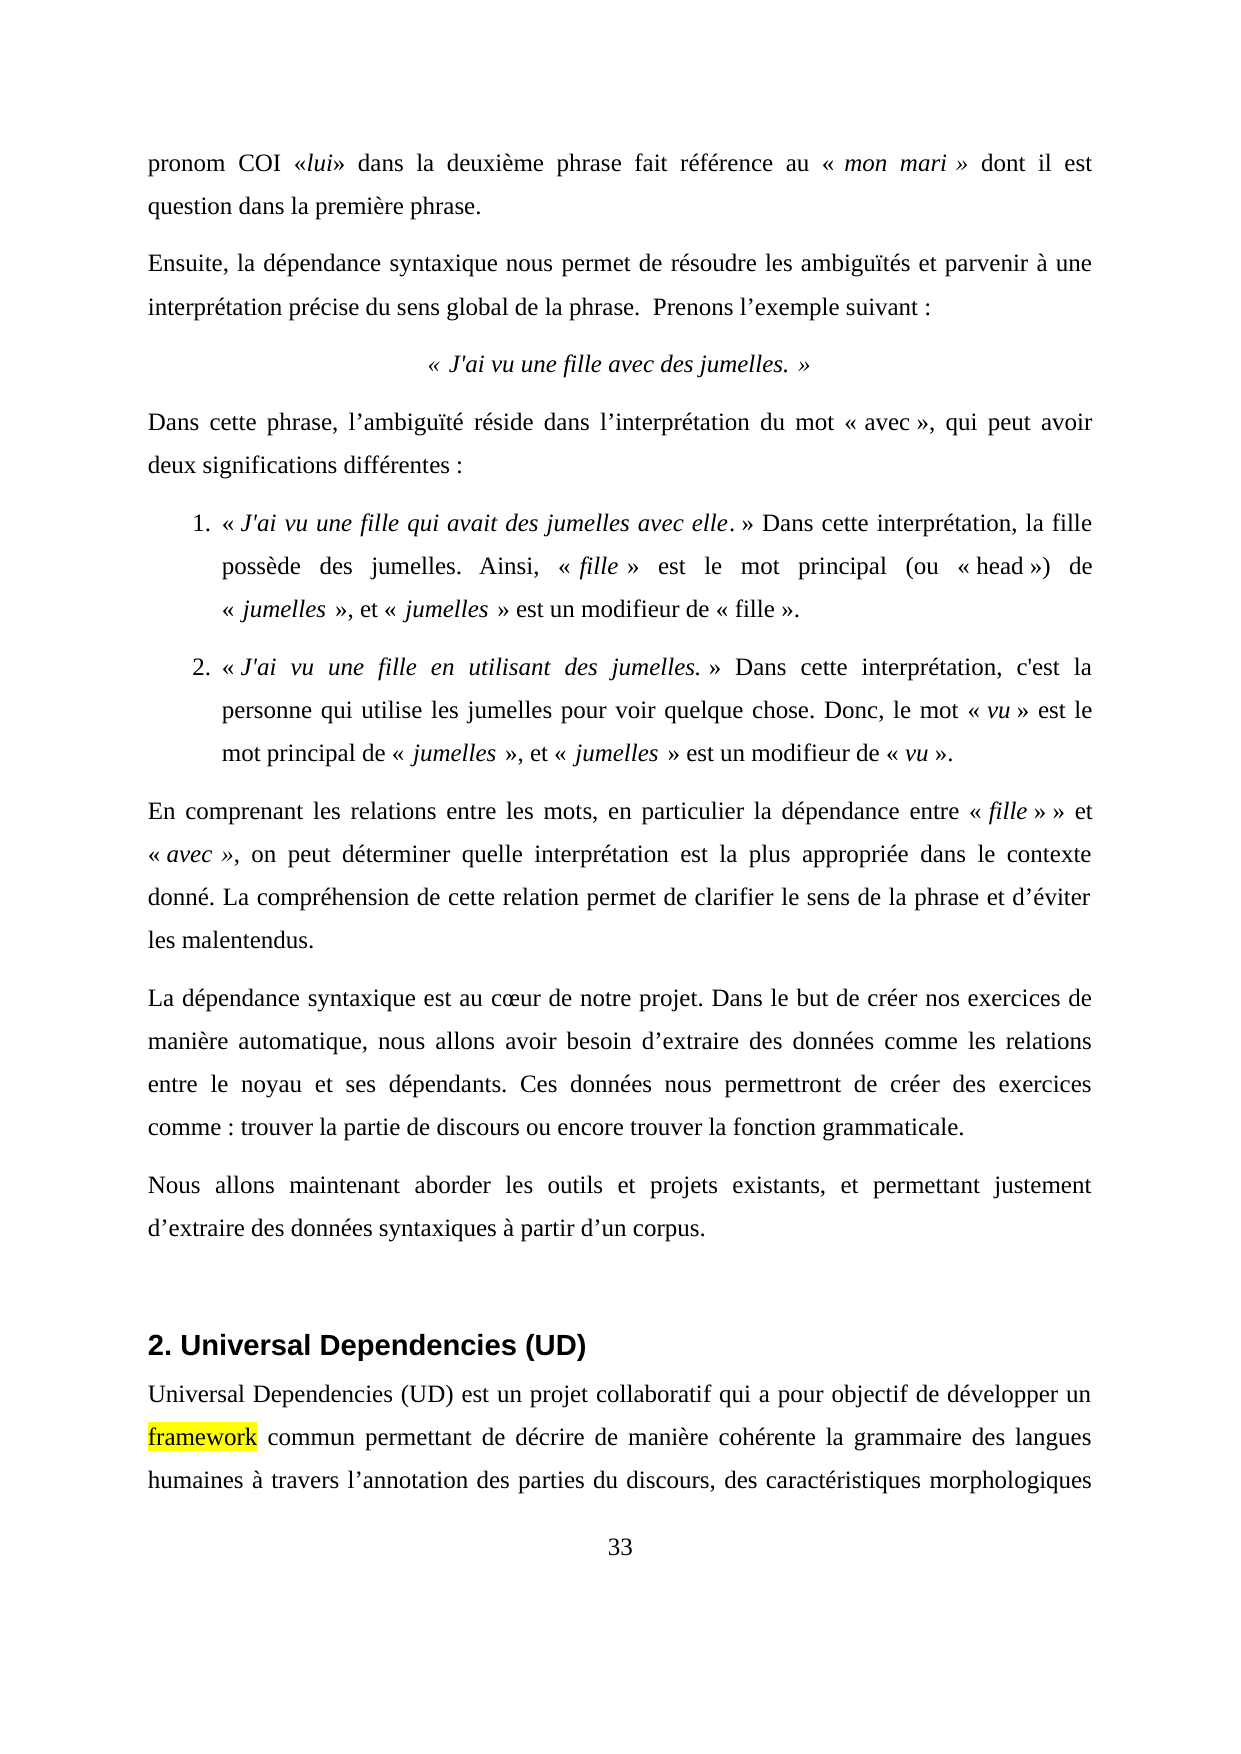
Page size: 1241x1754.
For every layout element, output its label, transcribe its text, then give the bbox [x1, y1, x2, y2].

subtitle 2. Universal Dependencies (UD) [148, 1328, 1092, 1362]
text « J'ai vu une fille avec des jumelles. » [148, 349, 1092, 378]
text Nous allons maintenant aborder les outils et projets existants, et permettant justement d’extraire des données syntaxiques à partir d’un corpus. [148, 1170, 1092, 1242]
list « J'ai vu une fille qui avait des jumelles avec elle. » Dans cette interprétation, la fille possède des jumelles. Ainsi, « fille » est le mot principal (ou « head ») de « jumelles », et « jumelles » est un modifieur de « fille ». [192, 508, 1092, 623]
text Ensuite, la dépendance syntaxique nous permet de résoudre les ambiguïtés et parvenir à une interprétation précise du sens global de la phrase. Prenons l’exemple suivant : [148, 248, 1092, 320]
list « J'ai vu une fille en utilisant des jumelles. » Dans cette interprétation, c'est la personne qui utilise les jumelles pour voir quelque chose. Donc, le mot « vu » est le mot principal de « jumelles », et « jumelles » est un modifieur de « vu ». [192, 652, 1092, 767]
text pronom COI «lui» dans la deuxième phrase fait référence au « mon mari » dont il est question dans la première phrase. [148, 148, 1092, 219]
text En comprenant les relations entre les mots, en particulier la dépendance entre « fille » » et « avec », on peut déterminer quelle interprétation est la plus appropriée dans le contexte donné. La compréhension de cette relation permet de clarifier le sens de la phrase et d’éviter les malentendus. [148, 796, 1092, 954]
text La dépendance syntaxique est au cœur de notre projet. Dans le but de créer nos exercices de manière automatique, nous allons avoir besoin d’extraire des données comme les relations entre le noyau et ses dépendants. Ces données nous permettront de créer des exercices comme : trouver la partie de discours ou encore trouver la fonction grammaticale. [148, 983, 1092, 1141]
text Universal Dependencies (UD) est un projet collaboratif qui a pour objectif de développer un framework commun permettant de décrire de manière cohérente la grammaire des langues humaines à travers l’annotation des parties du discours, des caractéristiques morphologiques [148, 1379, 1092, 1494]
text Dans cette phrase, l’ambiguïté réside dans l’interprétation du mot « avec », qui peut avoir deux significations différentes : [148, 407, 1092, 479]
